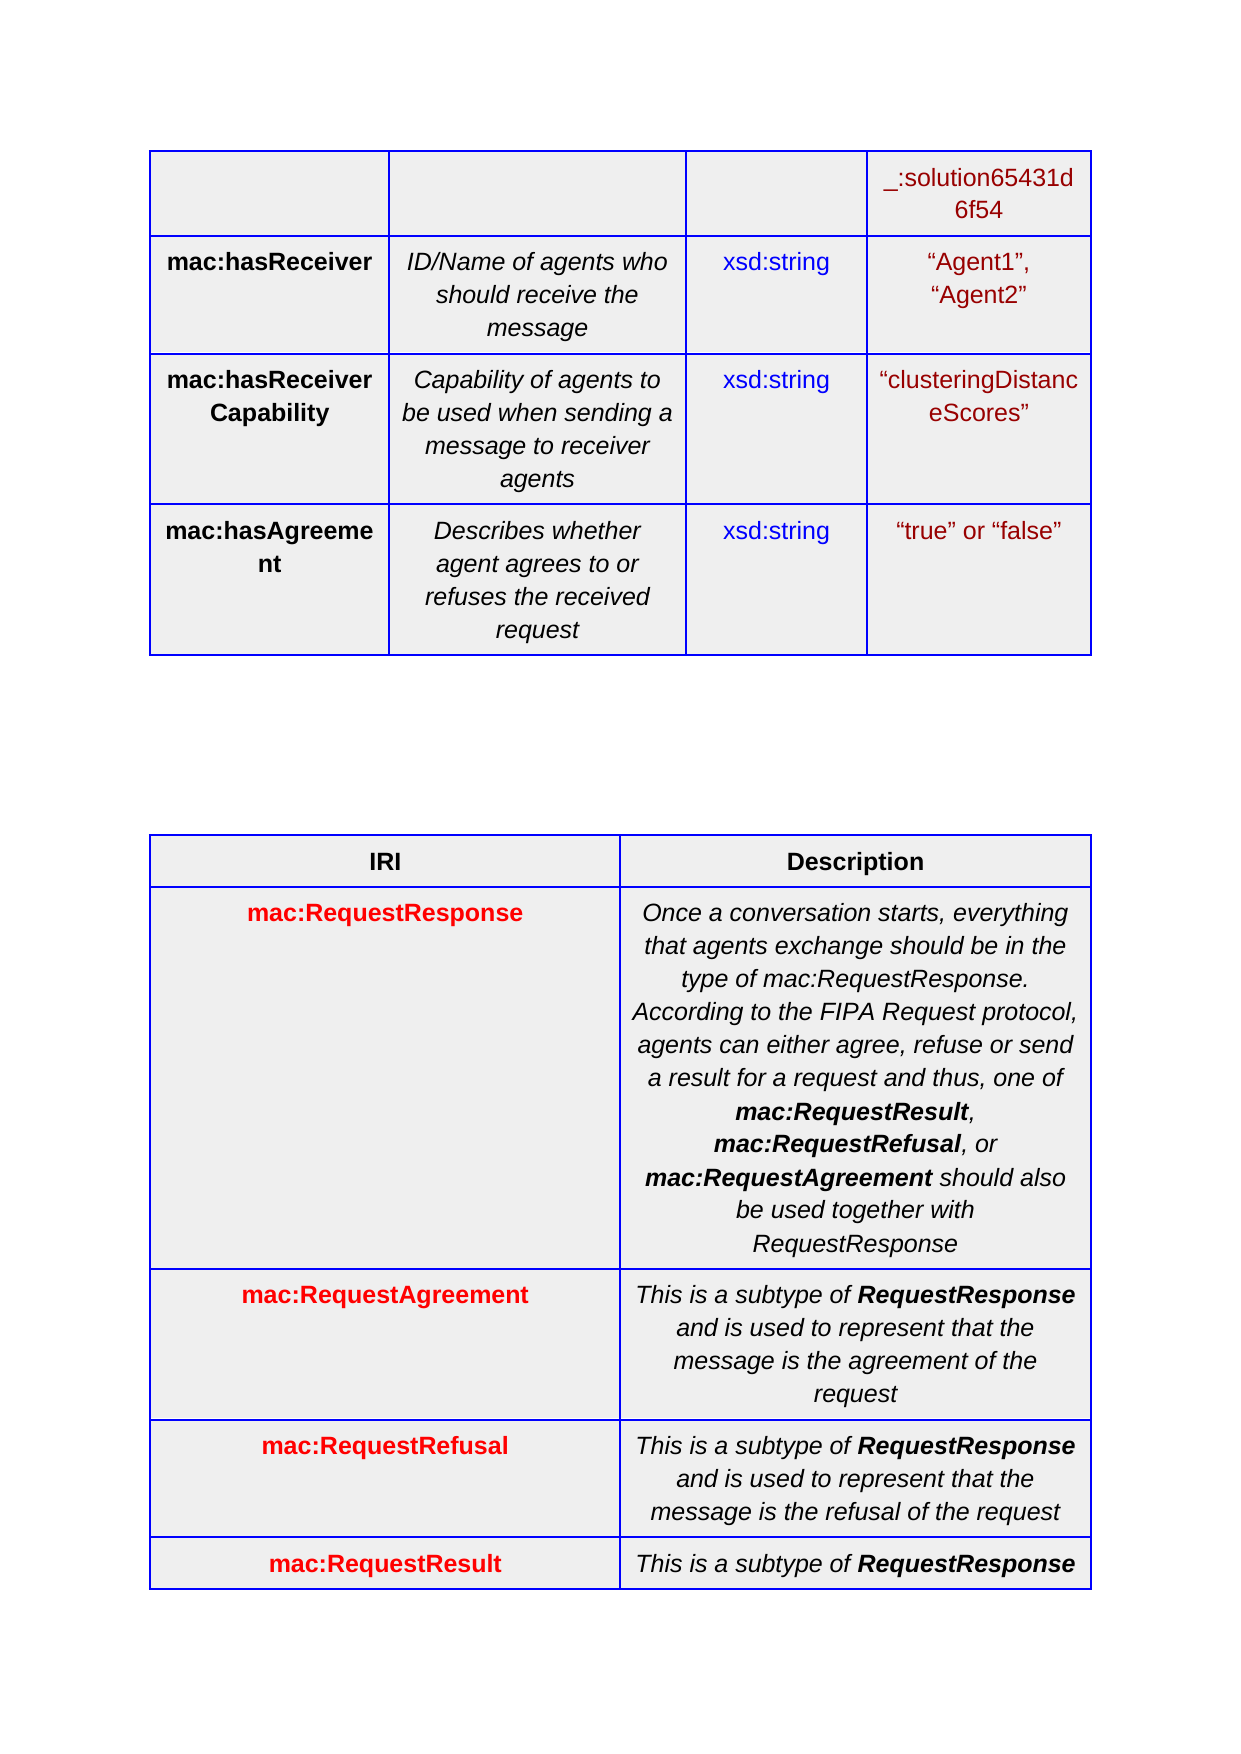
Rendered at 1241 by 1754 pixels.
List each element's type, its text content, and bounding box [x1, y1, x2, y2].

table_cell This is a subtype of RequestResponse and is used to represent that the message is the refusal of the request [621, 1421, 1090, 1536]
table_cell This is a subtype of RequestResponse and is used to represent that the message is the agreement of the request [621, 1270, 1090, 1418]
table_cell _:solution65431d6f54 [868, 152, 1090, 235]
table_cell mac:hasReceiverCapability [151, 355, 388, 503]
table_cell “true” or “false” [868, 505, 1090, 654]
table_cell “Agent1”, “Agent2” [868, 237, 1090, 352]
table_cell Capability of agents to be used when sending a message to receiver agents [390, 355, 685, 503]
table_cell mac:RequestRefusal [151, 1421, 619, 1536]
table_cell [687, 152, 866, 235]
table_cell This is a subtype of RequestResponse [621, 1538, 1090, 1588]
table_cell mac:hasReceiver [151, 237, 388, 352]
table_header Description [621, 836, 1090, 886]
table_cell xsd:string [687, 355, 866, 503]
table_cell Once a conversation starts, everything that agents exchange should be in the type of mac:RequestResponse. According to the FIPA Request protocol, agents can either agree, refuse or send a result for a request and thus, one of mac:RequestResult, mac:RequestRefusal, or mac:RequestAgreement should also be used together with RequestResponse [621, 888, 1090, 1268]
table_cell mac:hasAgreement [151, 505, 388, 654]
table_cell xsd:string [687, 505, 866, 654]
table_cell [151, 152, 388, 235]
table_cell mac:RequestResult [151, 1538, 619, 1588]
table_cell Describes whether agent agrees to or refuses the received request [390, 505, 685, 654]
table_header IRI [151, 836, 619, 886]
table_cell [390, 152, 685, 235]
table_cell xsd:string [687, 237, 866, 352]
table_cell ID/Name of agents who should receive the message [390, 237, 685, 352]
table_cell mac:RequestResponse [151, 888, 619, 1268]
table_cell “clusteringDistanceScores” [868, 355, 1090, 503]
table_cell mac:RequestAgreement [151, 1270, 619, 1418]
